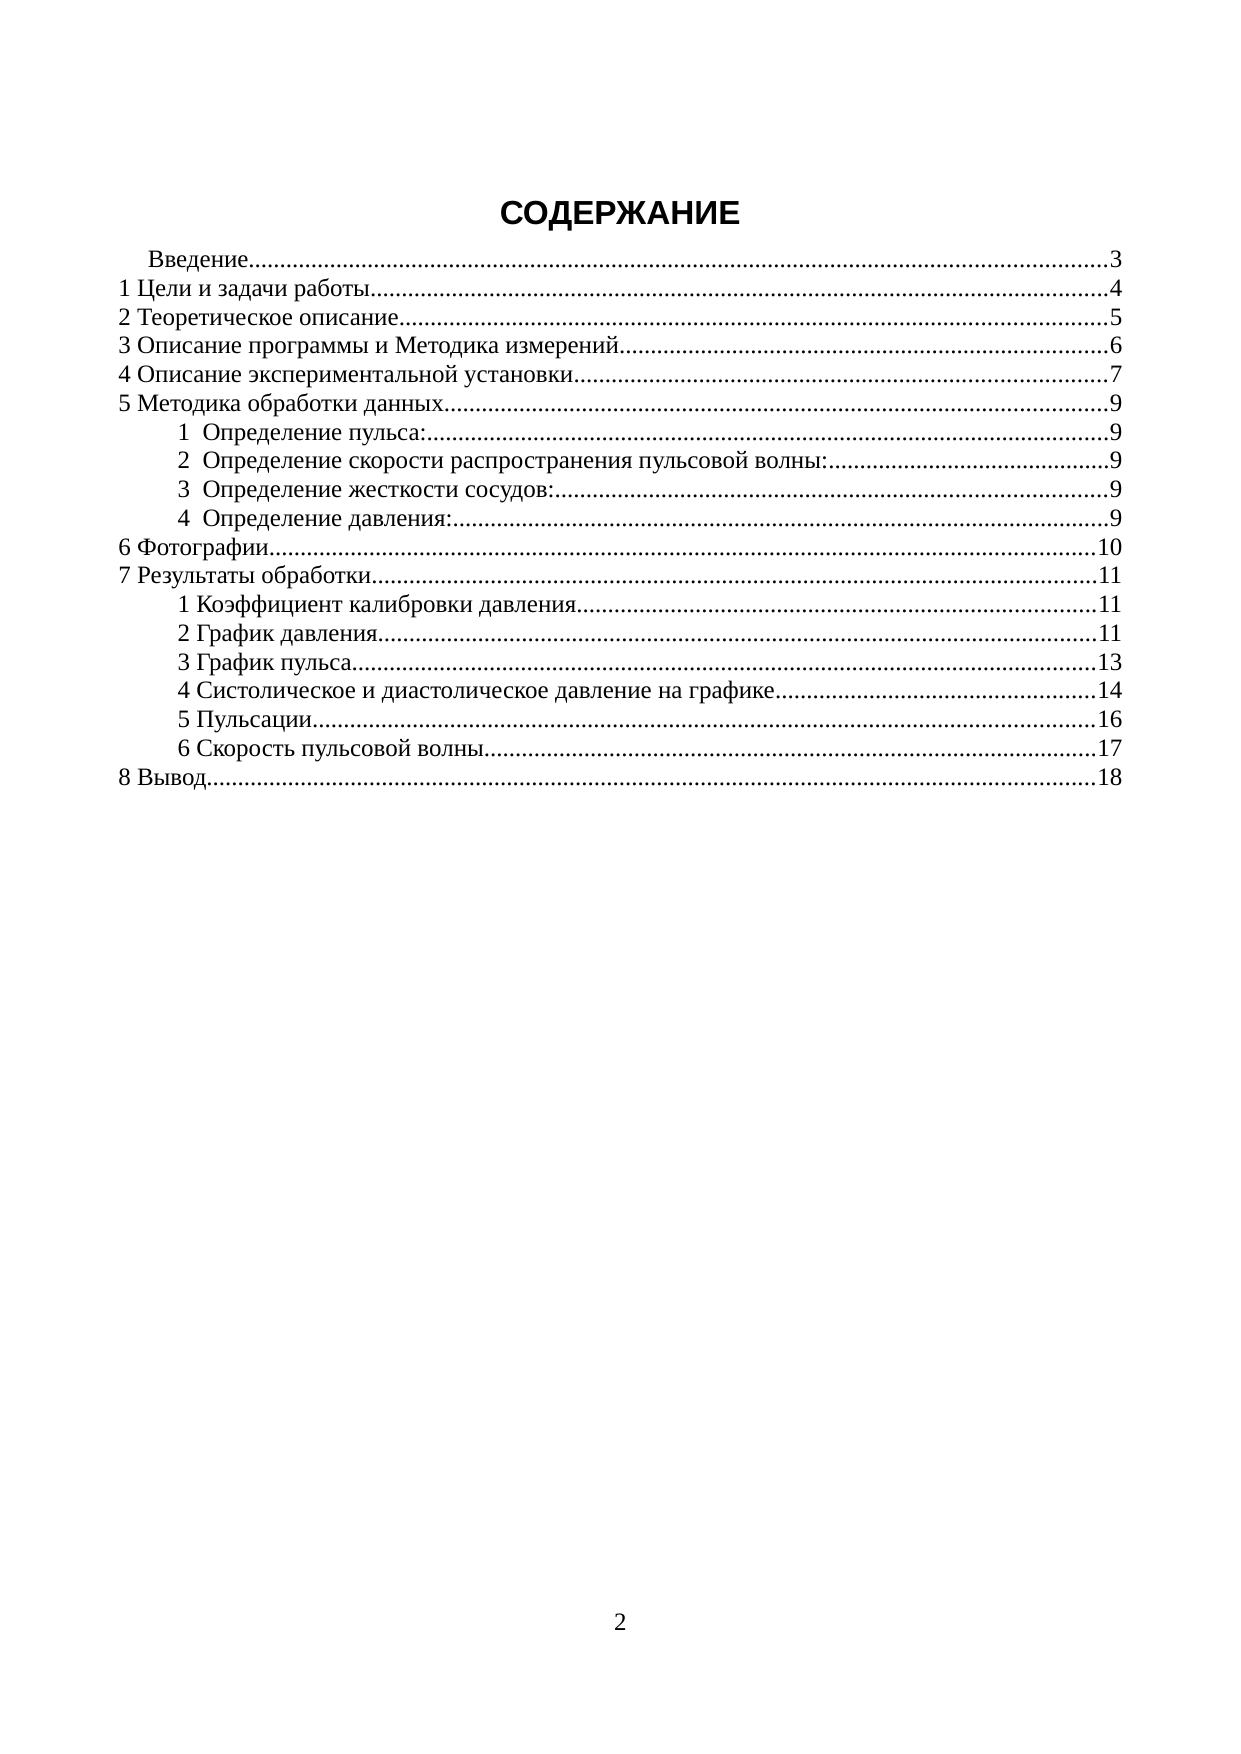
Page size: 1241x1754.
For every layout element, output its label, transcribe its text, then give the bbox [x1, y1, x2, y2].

subtitle Содержание [118, 193, 1122, 232]
text 5 Пульсации 16 [177, 704, 1122, 733]
text 2 График давления 11 [177, 618, 1122, 647]
text 1 Определение пульса: 9 [177, 417, 1122, 446]
text 7 Результаты обработки 11 [118, 561, 1122, 589]
text 3 Описание программы и Методика измерений 6 [118, 331, 1122, 359]
text 2 Теоретическое описание 5 [118, 302, 1122, 331]
text 4 Систолическое и диастолическое давление на графике 14 [177, 676, 1122, 704]
text 8 Вывод 18 [118, 762, 1122, 791]
text 3 Определение жесткости сосудов: 9 [177, 474, 1122, 503]
text 6 Фотографии 10 [118, 532, 1122, 561]
text 5 Методика обработки данных 9 [118, 388, 1122, 417]
text 3 График пульса 13 [177, 647, 1122, 676]
text 4 Определение давления: 9 [177, 503, 1122, 532]
text 2 Определение скорости распространения пульсовой волны: 9 [177, 446, 1122, 474]
text 6 Скорость пульсовой волны 17 [177, 733, 1122, 762]
text 1 Коэффициент калибровки давления 11 [177, 589, 1122, 618]
text 4 Описание экспериментальной установки 7 [118, 359, 1122, 388]
text Введение 3 [148, 244, 1122, 273]
text 1 Цели и задачи работы 4 [118, 273, 1122, 302]
